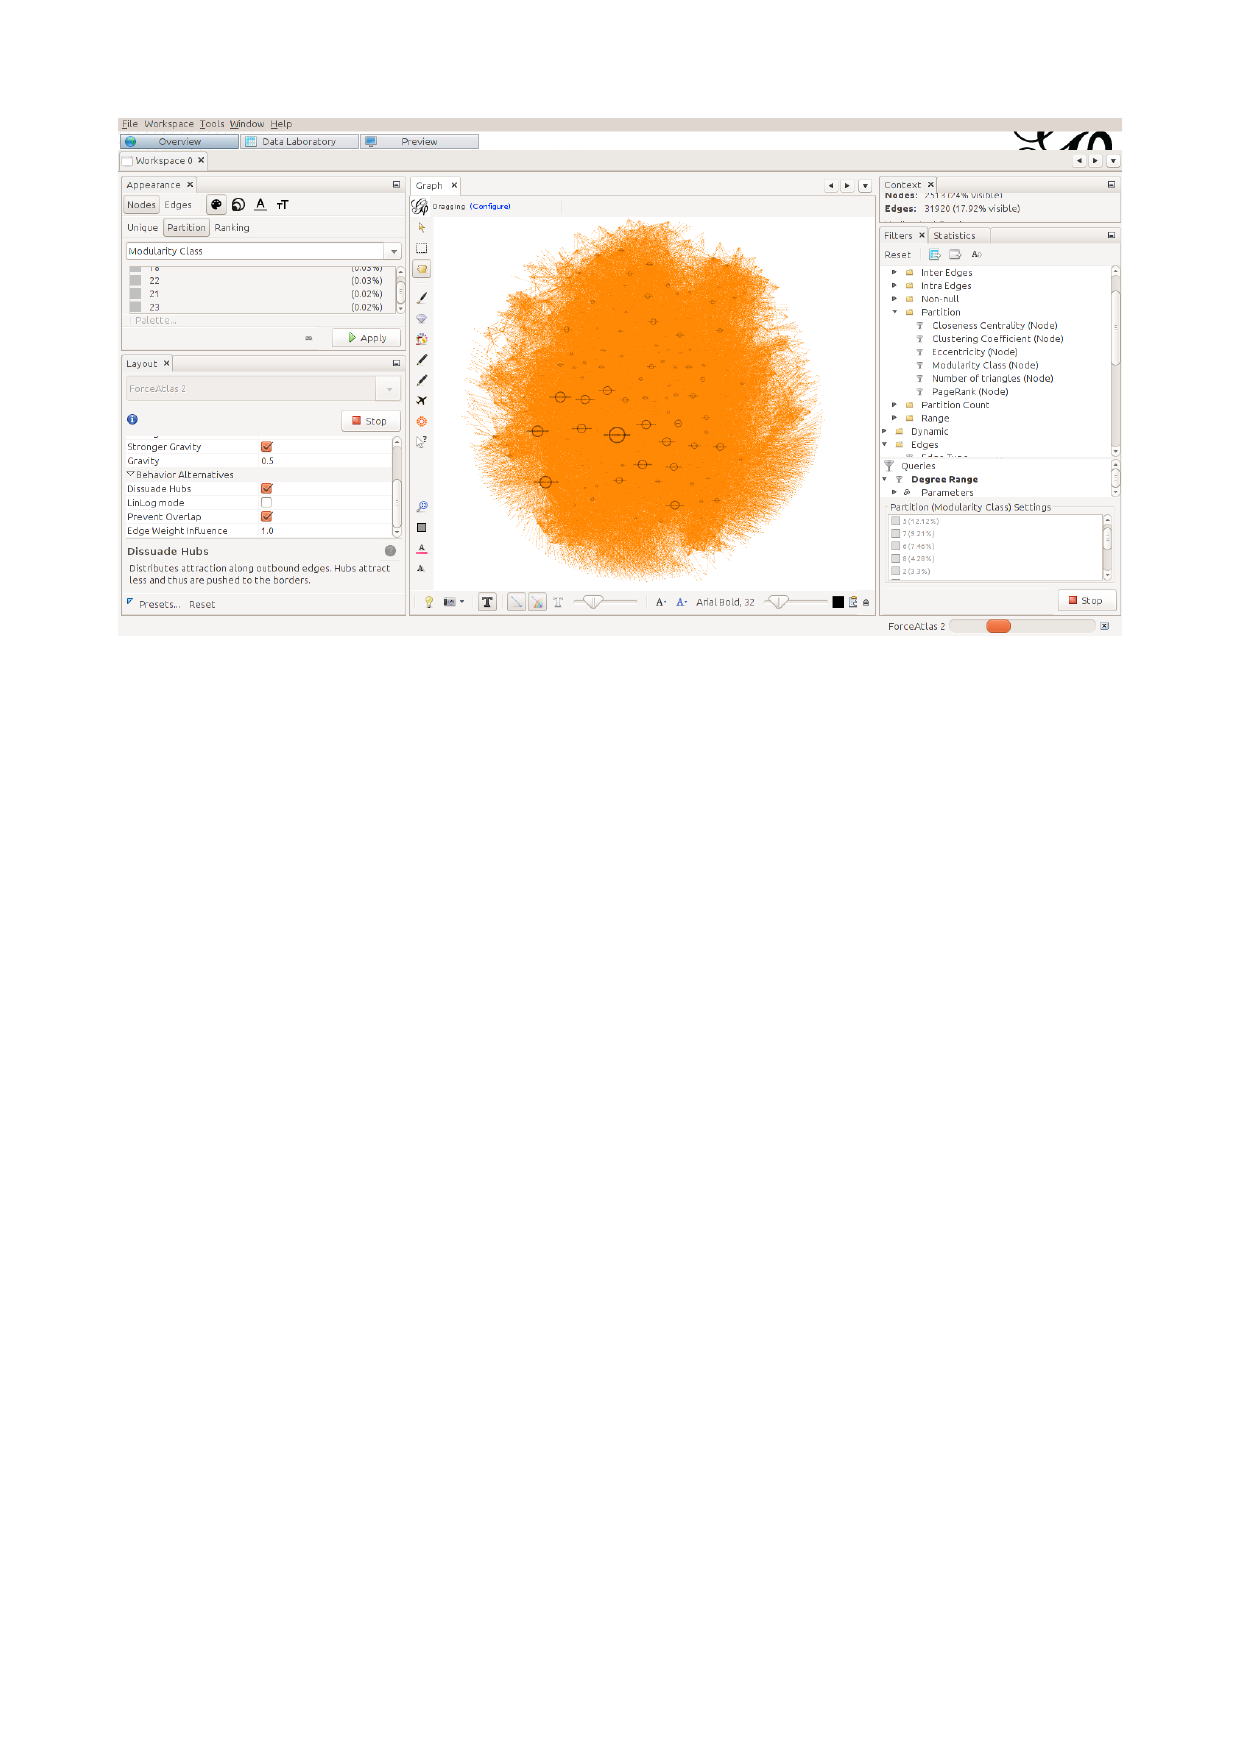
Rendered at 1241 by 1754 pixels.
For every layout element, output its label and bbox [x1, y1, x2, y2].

picture [118, 118, 1123, 636]
